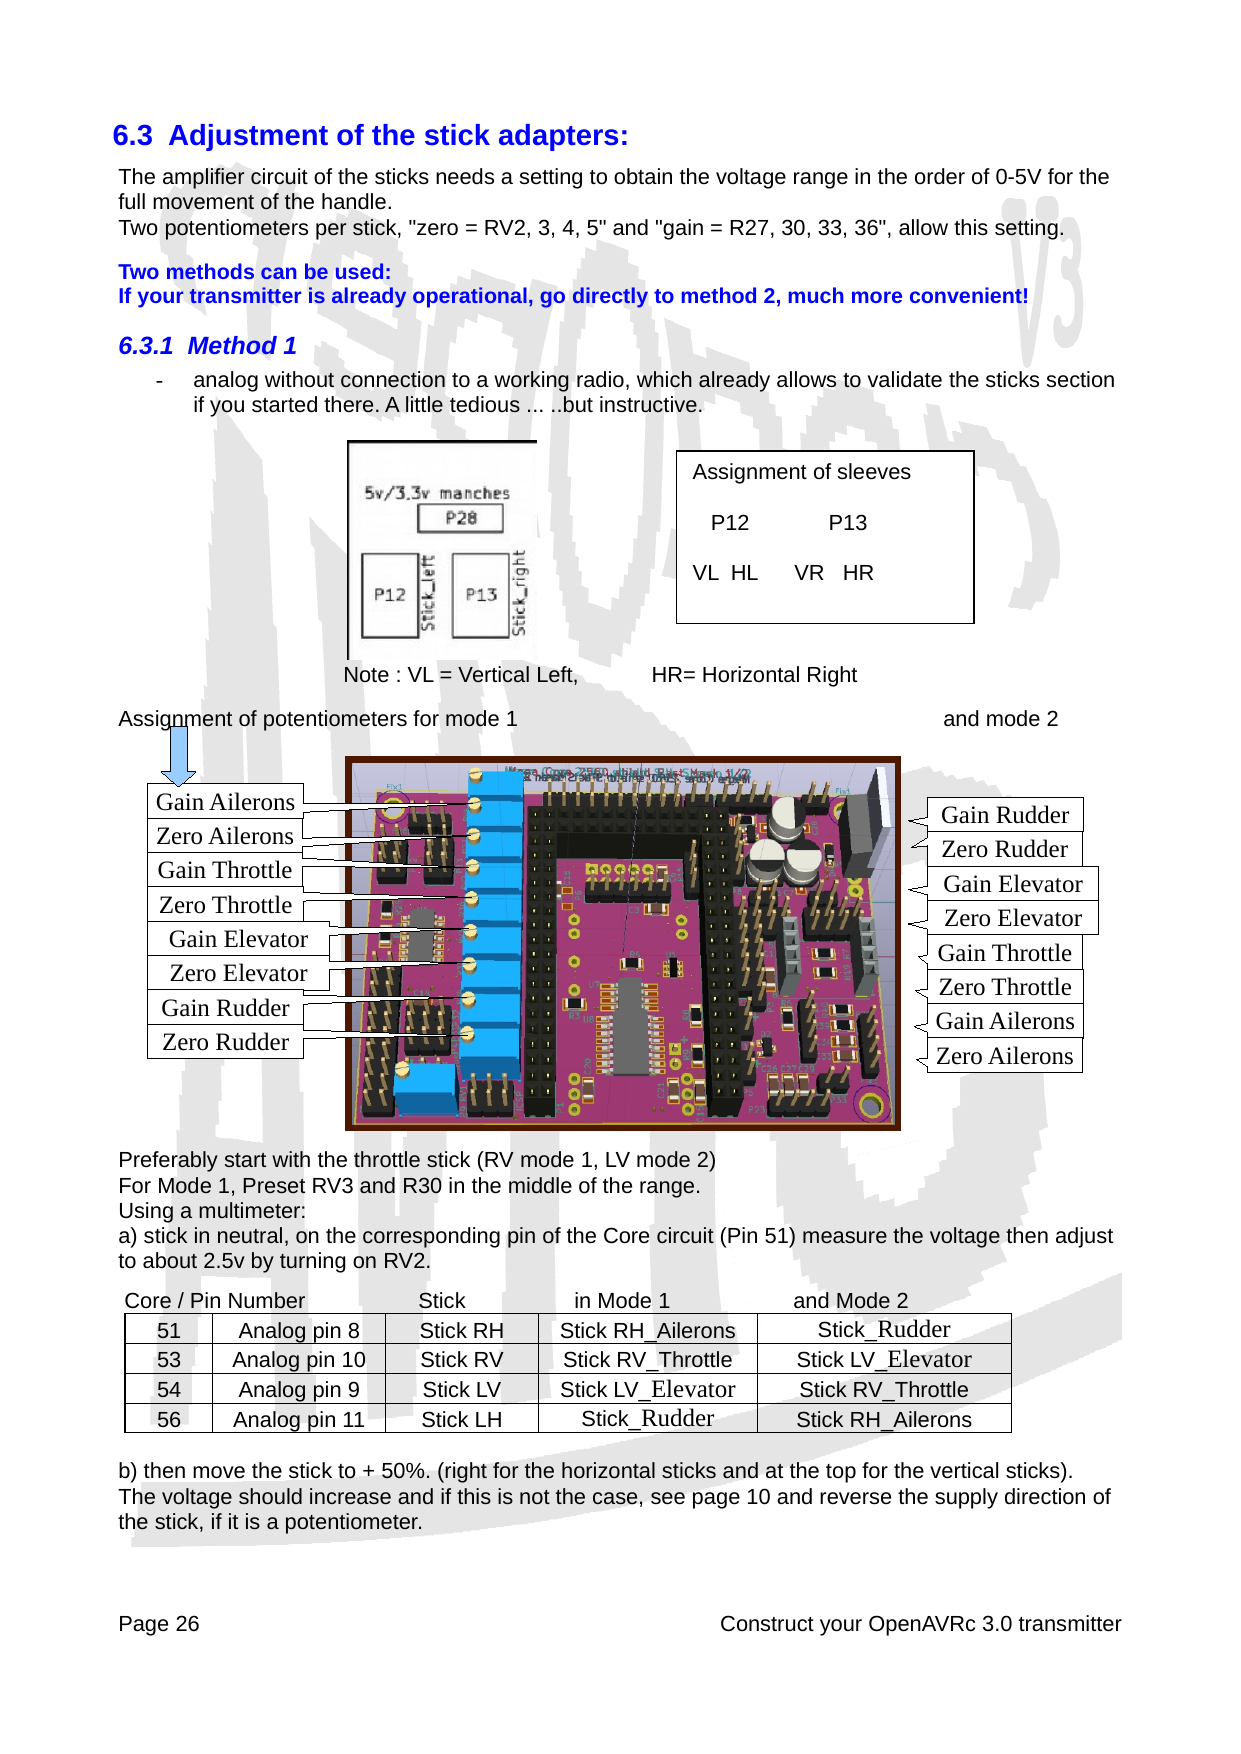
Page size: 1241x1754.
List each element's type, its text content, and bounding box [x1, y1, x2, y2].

text The amplifier circuit of the sticks needs a setting to obtain the voltage range in the order of 0-5V for the full movement of the handle. [118, 164, 1122, 214]
table_cell Stick RV [386, 1344, 538, 1373]
table_cell 53 [126, 1344, 212, 1373]
text P12 P13 [692, 509, 958, 535]
text For Mode 1, Preset RV3 and R30 in the middle of the range. [118, 1173, 1122, 1198]
table_header Stick RH_Ailerons [539, 1314, 757, 1343]
table_header 51 [126, 1314, 212, 1343]
table_cell Stick RV_Throttle [758, 1374, 1011, 1402]
table_cell Stick LV [386, 1374, 538, 1402]
text Assignment of sleeves [692, 459, 958, 484]
text Using a multimeter: [118, 1198, 1122, 1223]
picture [352, 763, 895, 1125]
subtitle 6.3 Adjustment of the stick adapters: [112, 118, 1122, 152]
table_cell Analog pin 10 [213, 1344, 385, 1373]
list analog without connection to a working radio, which already allows to validate the sticks section if you started there. A little tedious ... ..but instructive. [156, 366, 1122, 417]
text Note : VL = Vertical Left, HR= Horizontal Right [118, 417, 1122, 687]
text The voltage should increase and if this is not the case, see page 10 and reverse the supply direction of the stick, if it is a potentiometer. [118, 1484, 1122, 1534]
table_cell 56 [126, 1404, 212, 1432]
text Two potentiometers per stick, "zero = RV2, 3, 4, 5" and "gain = R27, 30, 33, 36", allow this setting. [118, 214, 1122, 240]
table_header Stick_Rudder [758, 1314, 1011, 1343]
text Preferably start with the throttle stick (RV mode 1, LV mode 2) [118, 1147, 1122, 1173]
text b) then move the stick to + 50%. (right for the horizontal sticks and at the top for the vertical sticks). [118, 1458, 1122, 1484]
table_cell Stick LV_Elevator [539, 1374, 757, 1402]
table_cell 54 [126, 1374, 212, 1402]
text Core / Pin Number Stick in Mode 1 and Mode 2 [118, 1288, 1122, 1313]
text Two methods can be used: [118, 259, 1122, 283]
text a) stick in neutral, on the corresponding pin of the Core circuit (Pin 51) measure the voltage then adjust to about 2.5v by turning on RV2. [118, 1223, 1122, 1273]
text Assignment of potentiometers for mode 1 and mode 2 [118, 706, 1122, 732]
table_cell Stick LV_Elevator [758, 1344, 1011, 1373]
table_cell Stick LH [386, 1404, 538, 1432]
table_header Analog pin 8 [213, 1314, 385, 1343]
table_cell Analog pin 11 [213, 1404, 385, 1432]
table_cell Stick RH_Ailerons [758, 1404, 1011, 1432]
subtitle 6.3.1 Method 1 [118, 331, 1122, 360]
table_cell Stick_Rudder [539, 1404, 757, 1432]
table_cell Stick RV_Throttle [539, 1344, 757, 1373]
text If your transmitter is already operational, go directly to method 2, much more convenient! [118, 283, 1122, 308]
text VL HL VR HR [692, 560, 958, 585]
table_header Stick RH [386, 1314, 538, 1343]
table_cell Analog pin 9 [213, 1374, 385, 1402]
